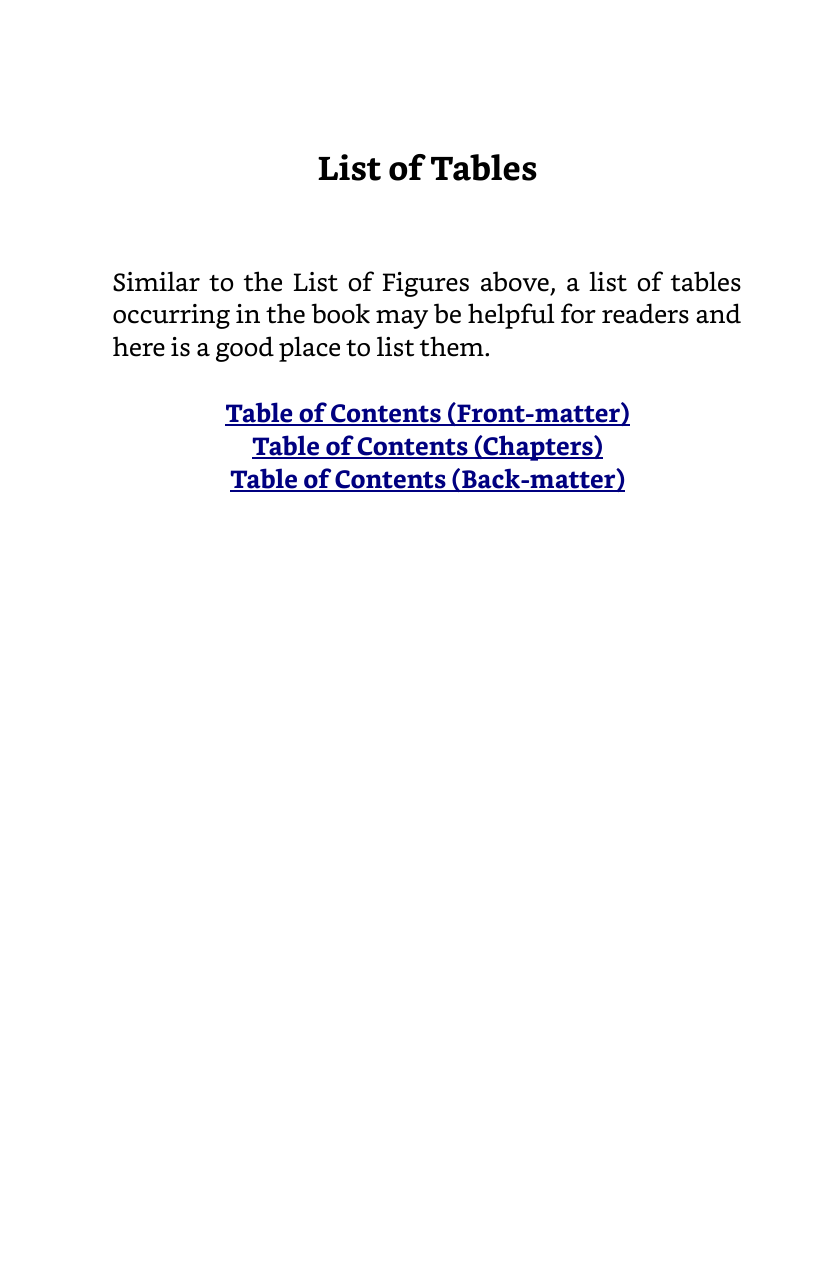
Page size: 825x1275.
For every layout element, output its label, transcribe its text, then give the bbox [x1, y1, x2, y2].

text Table of Contents (Chapters) [112, 429, 742, 462]
subtitle List of Tables [112, 146, 742, 189]
text Table of Contents (Back-matter) [112, 462, 742, 495]
text Similar to the List of Figures above, a list of tables occurring in the book may be helpful for readers and here is a good place to list them. [112, 264, 742, 363]
text Table of Contents (Front-matter) [112, 396, 742, 429]
